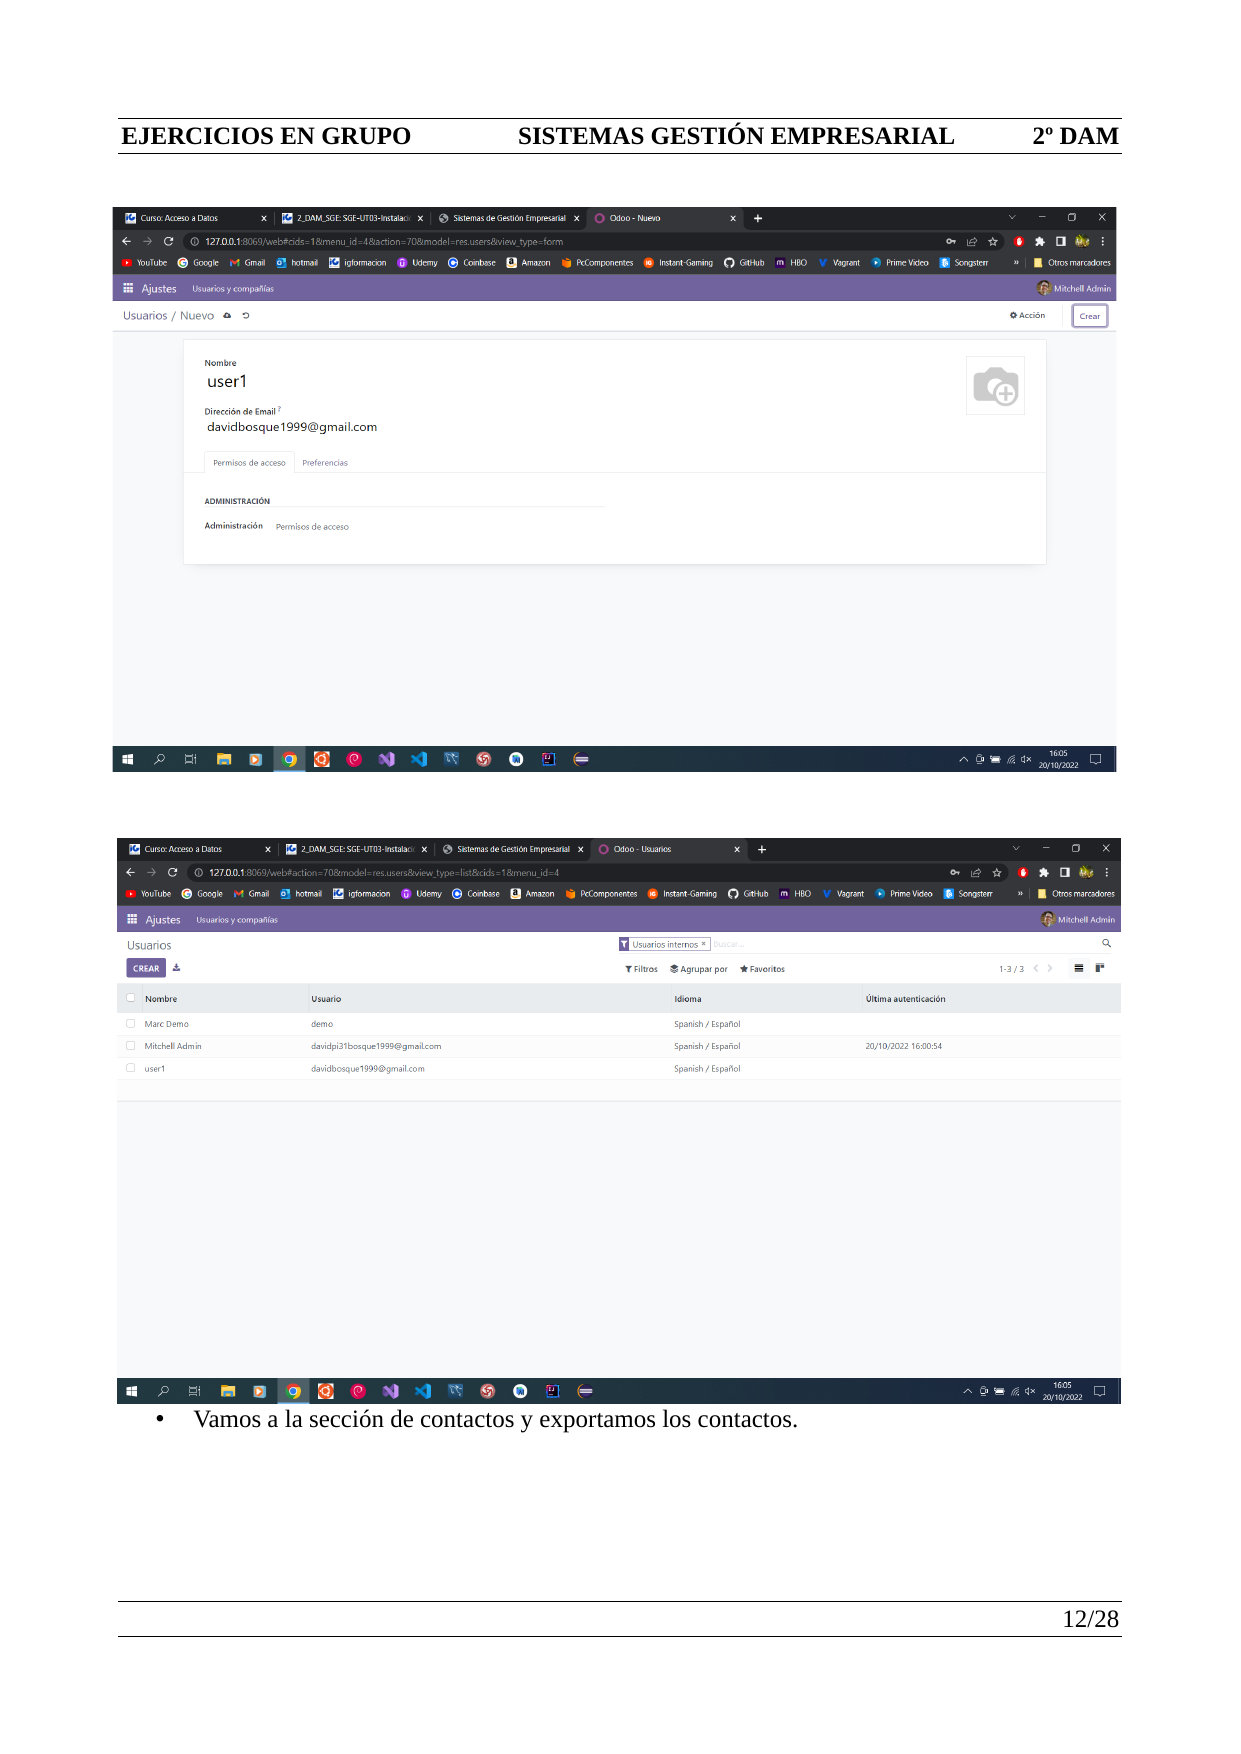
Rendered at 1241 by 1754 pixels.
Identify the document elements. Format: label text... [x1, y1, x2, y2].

list Vamos a la sección de contactos y exportamos los contactos. [156, 1189, 1122, 1432]
picture [112, 207, 1117, 772]
picture [117, 838, 1121, 1404]
